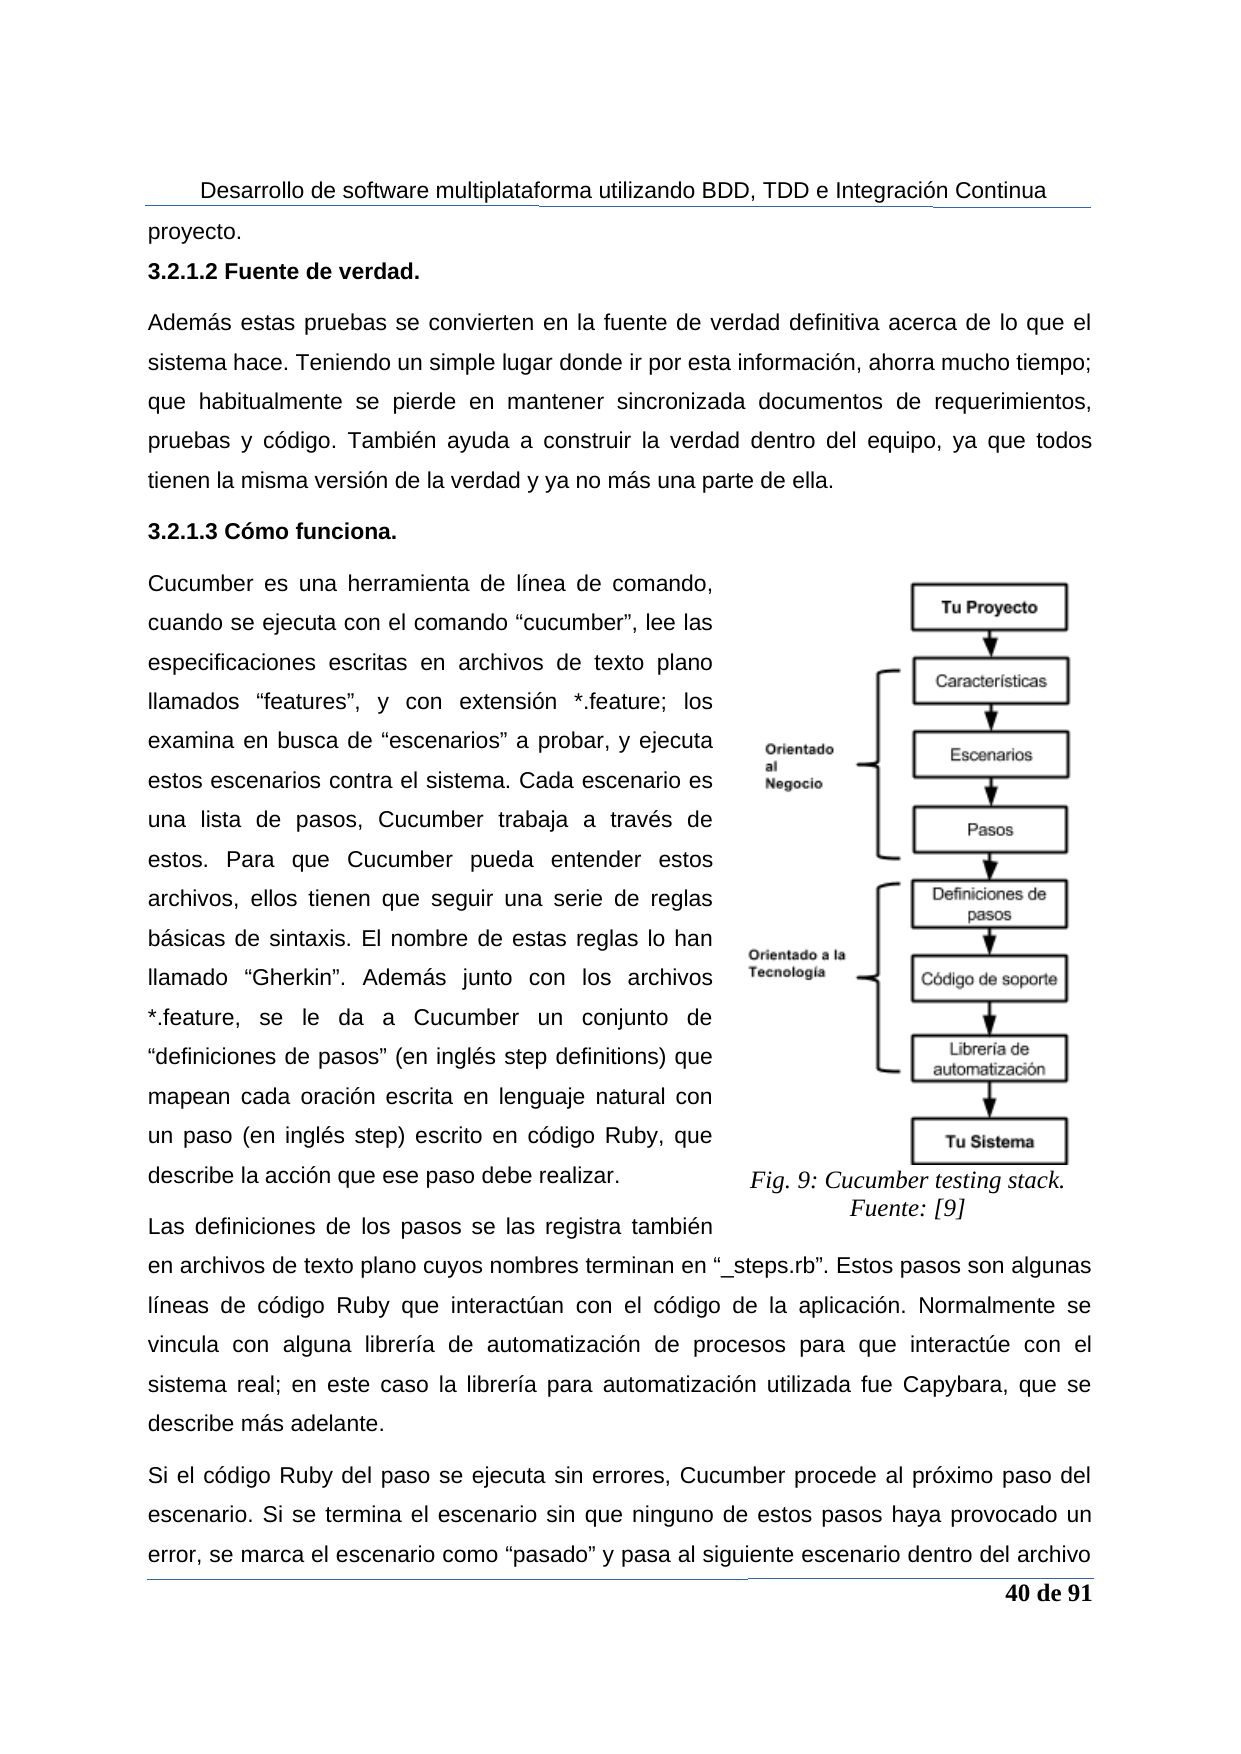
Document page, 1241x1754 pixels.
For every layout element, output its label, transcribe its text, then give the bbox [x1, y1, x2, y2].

text Si el código Ruby del paso se ejecuta sin errores, Cucumber procede al próximo paso del escenario. Si se termina el escenario sin que ninguno de estos pasos haya provocado un error, se marca el escenario como “pasado” y pasa al siguiente escenario dentro del archivo [148, 1462, 1093, 1567]
text 3.2.1.3 Cómo funciona. [148, 518, 1093, 544]
text Fig. 9: Cucumber testing stack. Fuente: [9] [725, 577, 1090, 1222]
text proyecto. [148, 218, 1093, 245]
text Además estas pruebas se convierten en la fuente de verdad definitiva acerca de lo que el sistema hace. Teniendo un simple lugar donde ir por esta información, ahorra mucho tiempo; que habitualmente se pierde en mantener sincronizada documentos de requerimientos, pruebas y código. También ayuda a construir la verdad dentro del equipo, ya que todos tienen la misma versión de la verdad y ya no más una parte de ella. [148, 309, 1093, 493]
text Cucumber es una herramienta de línea de comando, cuando se ejecuta con el comando “cucumber”, lee las especificaciones escritas en archivos de texto plano llamados “features”, y con extensión *.feature; los examina en busca de “escenarios” a probar, y ejecuta estos escenarios contra el sistema. Cada escenario es una lista de pasos, Cucumber trabaja a través de estos. Para que Cucumber pueda entender estos archivos, ellos tienen que seguir una serie de reglas básicas de sintaxis. El nombre de estas reglas lo han llamado “Gherkin”. Además junto con los archivos *.feature, se le da a Cucumber un conjunto de “definiciones de pasos” (en inglés step definitions) que mapean cada oración escrita en lenguaje natural con un paso (en inglés step) escrito en código Ruby, que describe la acción que ese paso debe realizar. [148, 564, 1093, 1188]
text Las definiciones de los pasos se las registra también en archivos de texto plano cuyos nombres terminan en “_steps.rb”. Estos pasos son algunas líneas de código Ruby que interactúan con el código de la aplicación. Normalmente se vincula con alguna librería de automatización de procesos para que interactúe con el sistema real; en este caso la librería para automatización utilizada fue Capybara, que se describe más adelante. [148, 1213, 1093, 1437]
text 3.2.1.2 Fuente de verdad. [148, 258, 1093, 284]
picture [731, 577, 1084, 1165]
